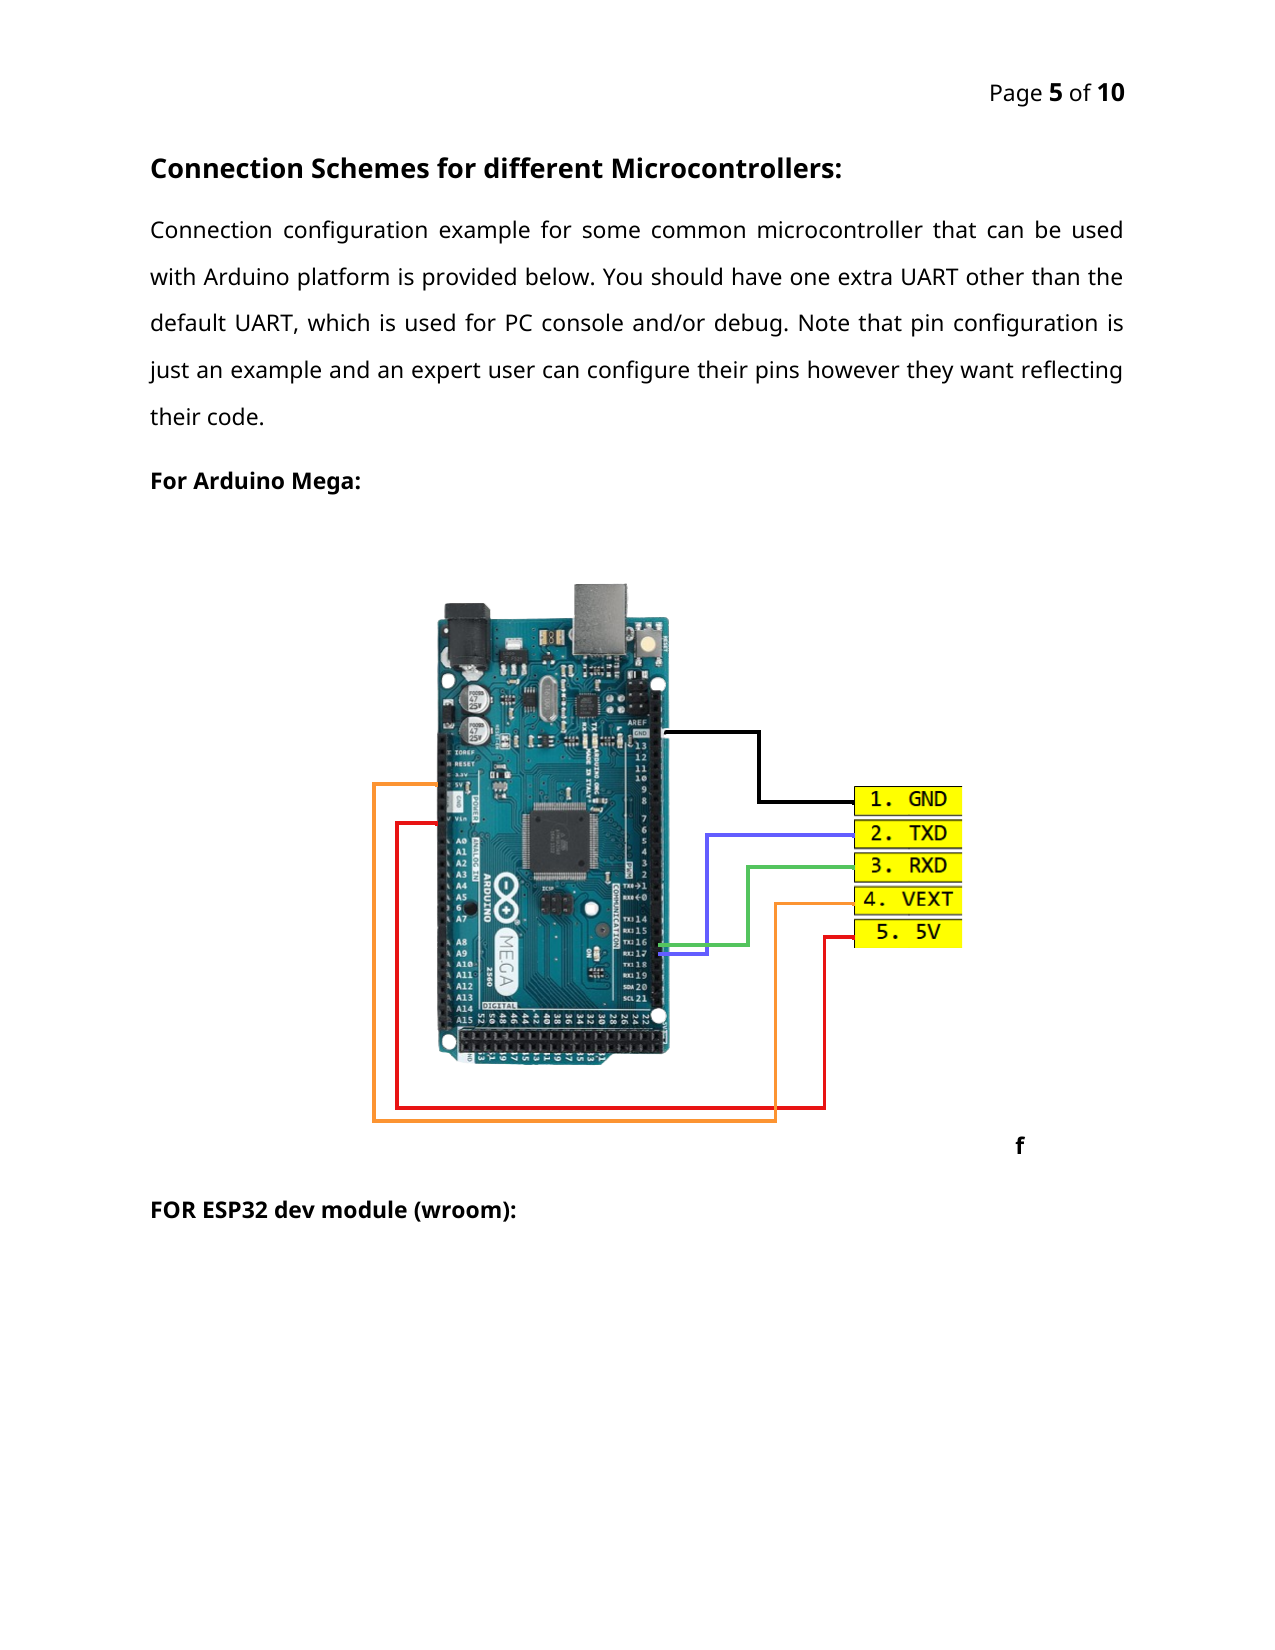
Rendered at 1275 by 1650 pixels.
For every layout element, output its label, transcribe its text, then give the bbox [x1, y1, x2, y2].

text Connection configuration example for some common microcontroller that can be used with Arduino platform is provided below. You should have one extra UART other than the default UART, which is used for PC console and/or debug. Note that pin configuration is just an example and an expert user can configure their pins however they want reflecting their code. [150, 214, 1125, 432]
subtitle For Arduino Mega: [150, 465, 1125, 496]
picture [251, 528, 1015, 1155]
subtitle Connection Schemes for different Microcontrollers: [150, 150, 1125, 187]
subtitle FOR ESP32 dev module (wroom): [150, 1193, 1125, 1225]
text f [150, 528, 1125, 1161]
